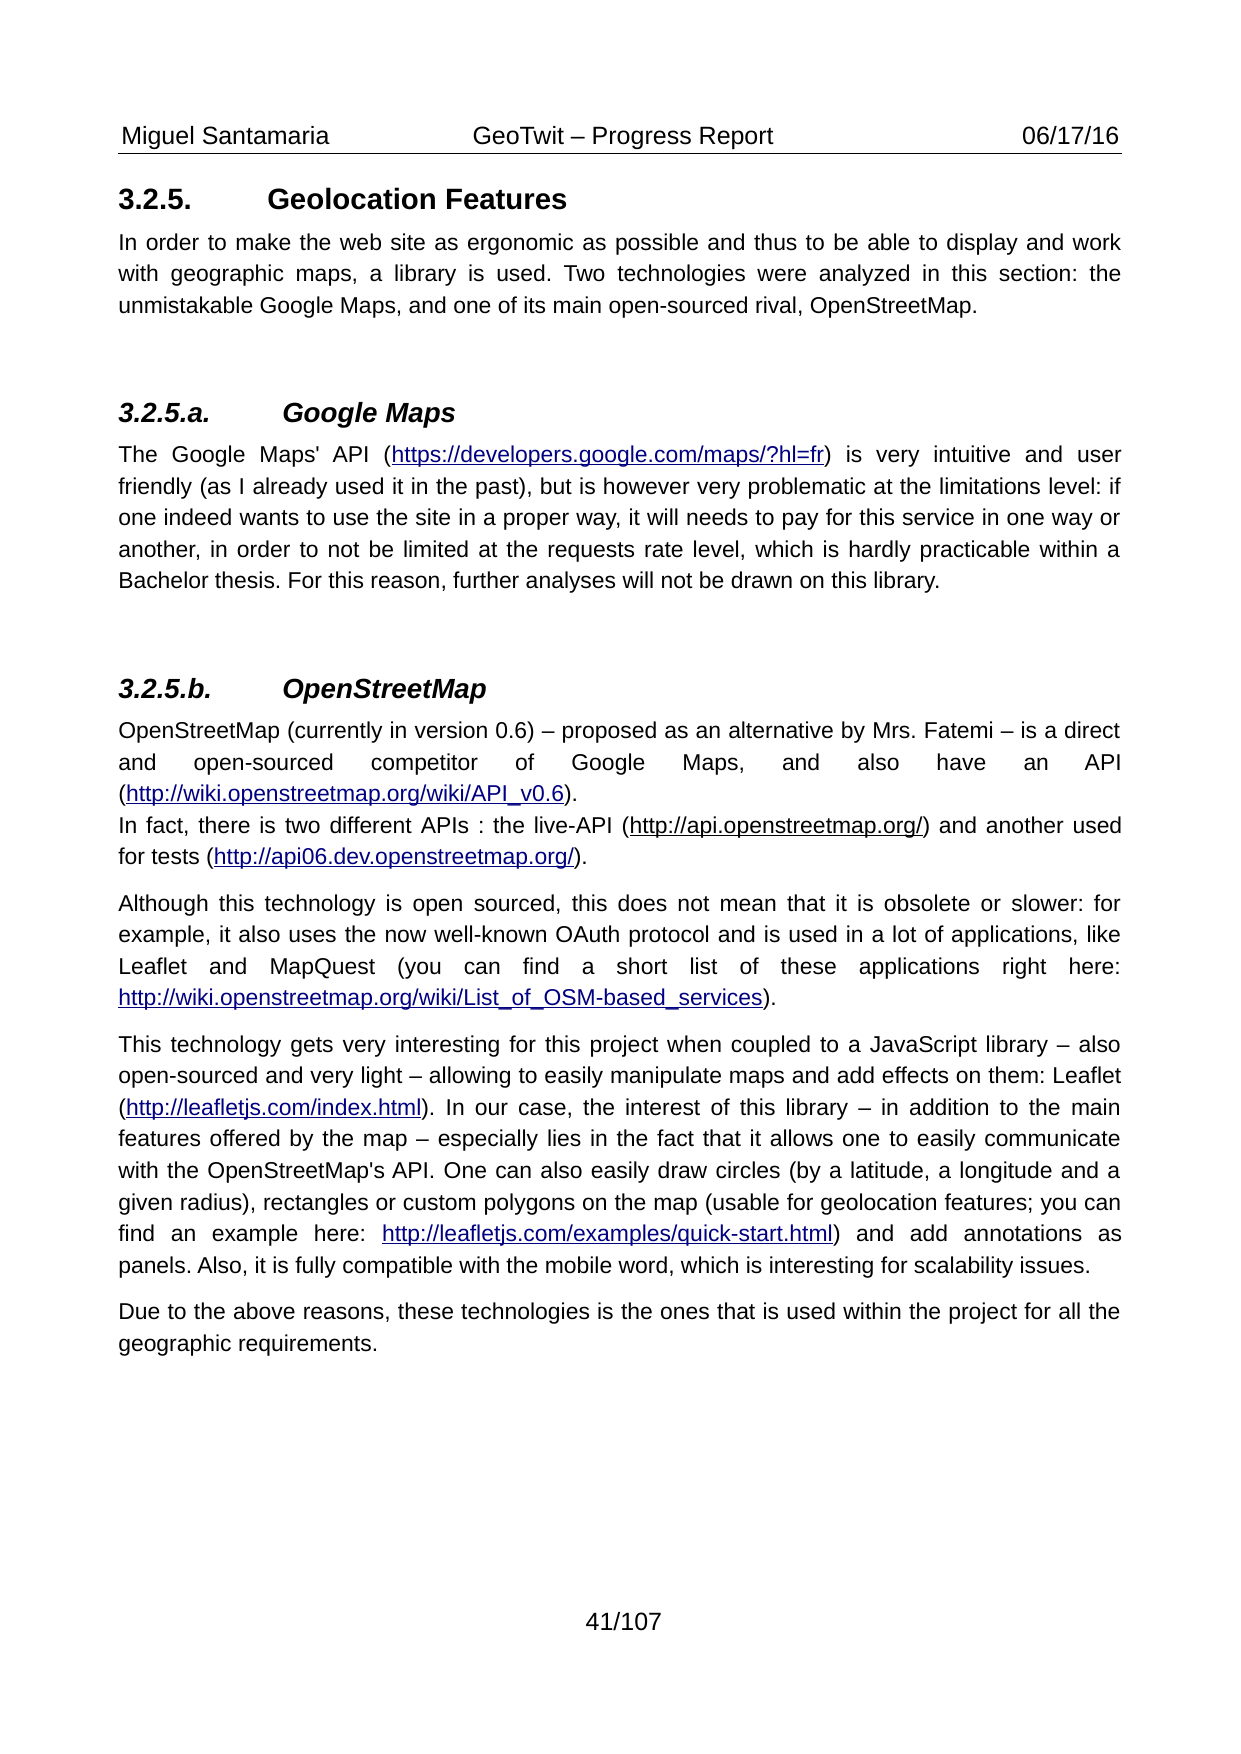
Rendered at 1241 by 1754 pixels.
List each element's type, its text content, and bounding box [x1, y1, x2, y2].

text In order to make the web site as ergonomic as possible and thus to be able to display and work with geographic maps, a library is used. Two technologies were analyzed in this section: the unmistakable Google Maps, and one of its main open-sourced rival, OpenStreetMap. [118, 228, 1122, 318]
subtitle Google Maps [118, 397, 1122, 429]
text This technology gets very interesting for this project when coupled to a JavaScript library – also open-sourced and very light – allowing to easily manipulate maps and add effects on them: Leaflet (http://leafletjs.com/index.html). In our case, the interest of this library – in addition to the main features offered by the map – especially lies in the fact that it allows one to easily communicate with the OpenStreetMap's API. One can also easily draw circles (by a latitude, a longitude and a given radius), rectangles or custom polygons on the map (usable for geolocation features; you can find an example here: http://leafletjs.com/examples/quick-start.html) and add annotations as panels. Also, it is fully compatible with the mobile word, which is interesting for scalability issues. [118, 1031, 1122, 1278]
text OpenStreetMap (currently in version 0.6) – proposed as an alternative by Mrs. Fatemi – is a direct and open-sourced competitor of Google Maps, and also have an API (http://wiki.openstreetmap.org/wiki/API_v0.6). In fact, there is two different APIs : the live-API (http://api.openstreetmap.org/) and another used for tests (http://api06.dev.openstreetmap.org/). [118, 717, 1122, 870]
text The Google Maps' API (https://developers.google.com/maps/?hl=fr) is very intuitive and user friendly (as I already used it in the past), but is however very problematic at the limitations level: if one indeed wants to use the site in a proper way, it will needs to pay for this service in one way or another, in order to not be limited at the requests rate level, which is hardly practicable within a Bachelor thesis. For this reason, further analyses will not be drawn on this library. [118, 441, 1122, 594]
text Although this technology is open sourced, this does not mean that it is obsolete or slower: for example, it also uses the now well-known OAuth protocol and is used in a lot of applications, like Leaflet and MapQuest (you can find a short list of these applications right here: http://wiki.openstreetmap.org/wiki/List_of_OSM-based_services). [118, 890, 1122, 1011]
subtitle OpenStreetMap [118, 673, 1122, 704]
subtitle Geolocation Features [118, 182, 1122, 216]
text Due to the above reasons, these technologies is the ones that is used within the project for all the geographic requirements. [118, 1298, 1122, 1356]
